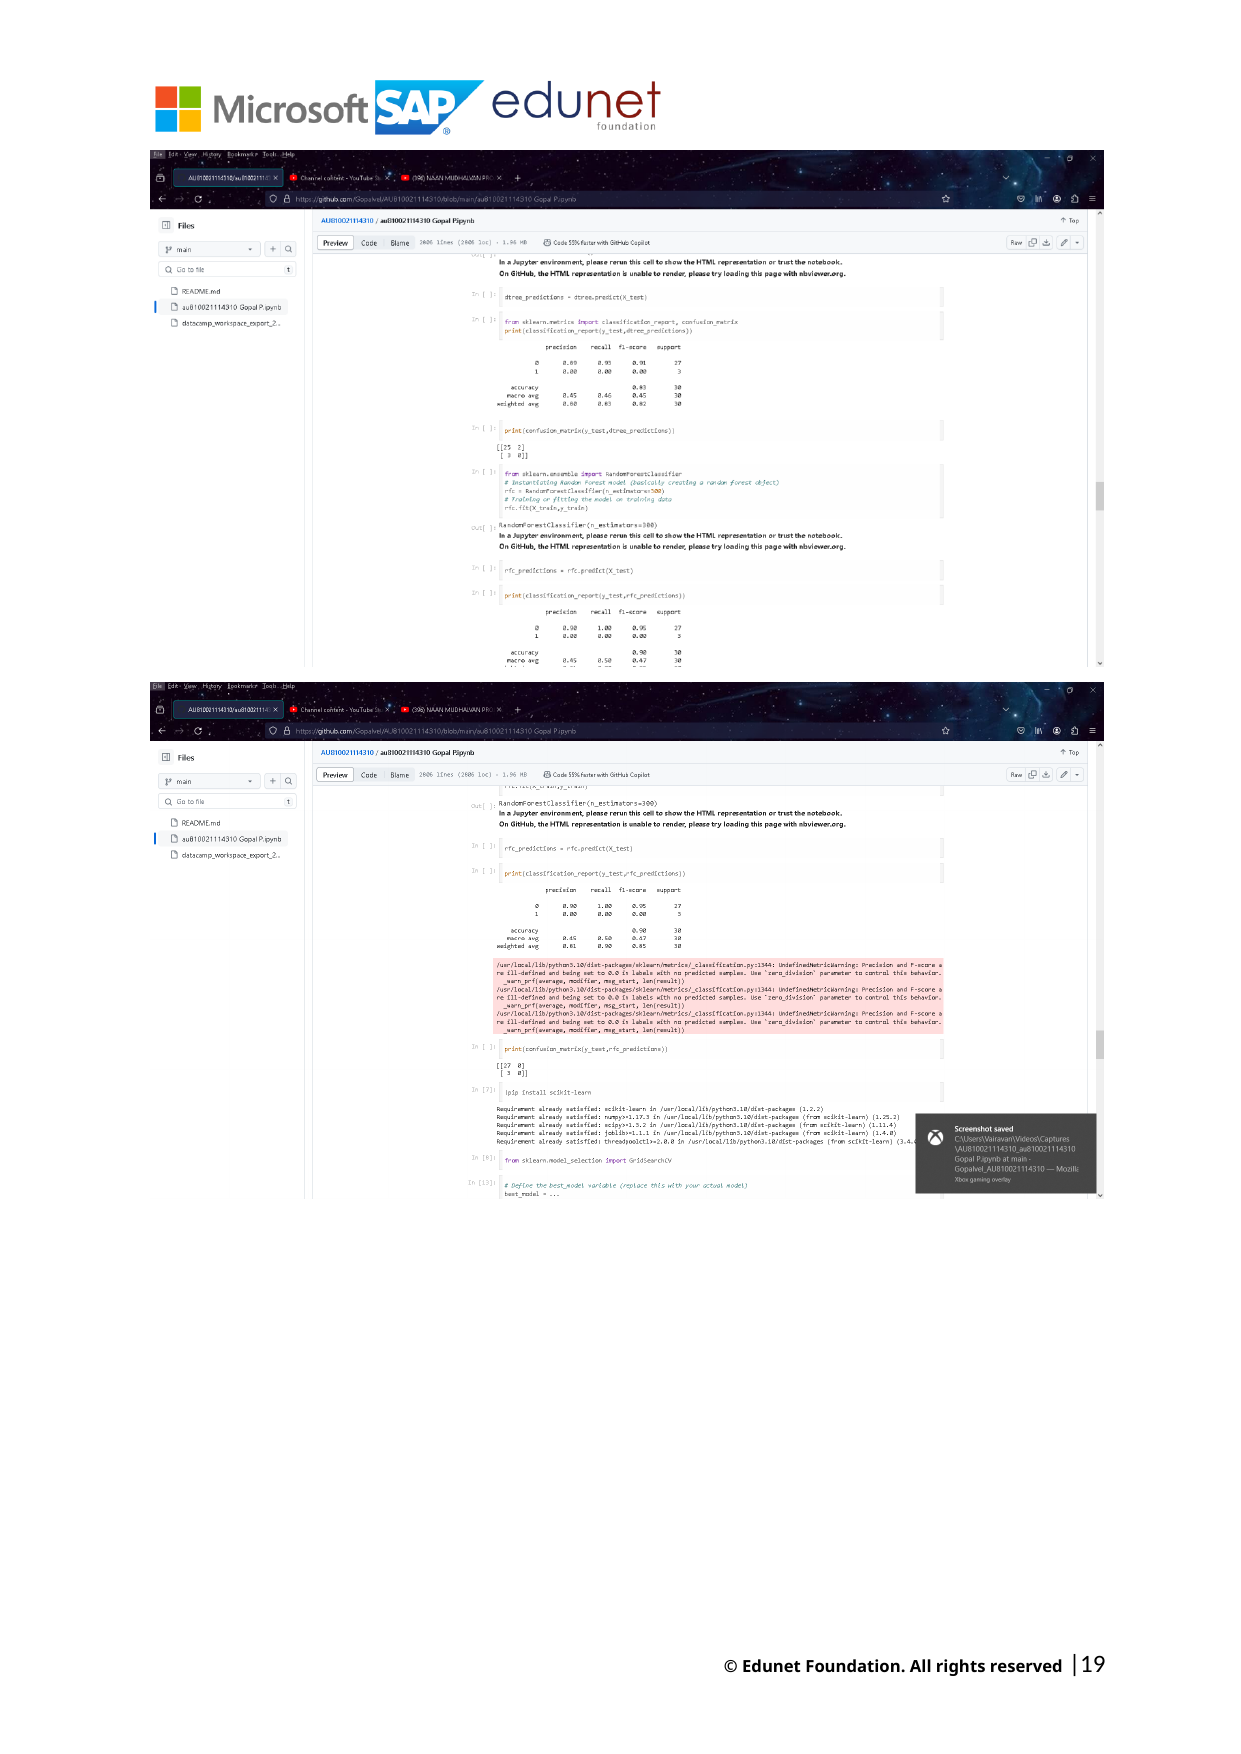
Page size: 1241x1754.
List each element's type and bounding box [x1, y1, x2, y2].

picture [150, 150, 1104, 667]
picture [150, 682, 1104, 1199]
picture [150, 75, 668, 136]
